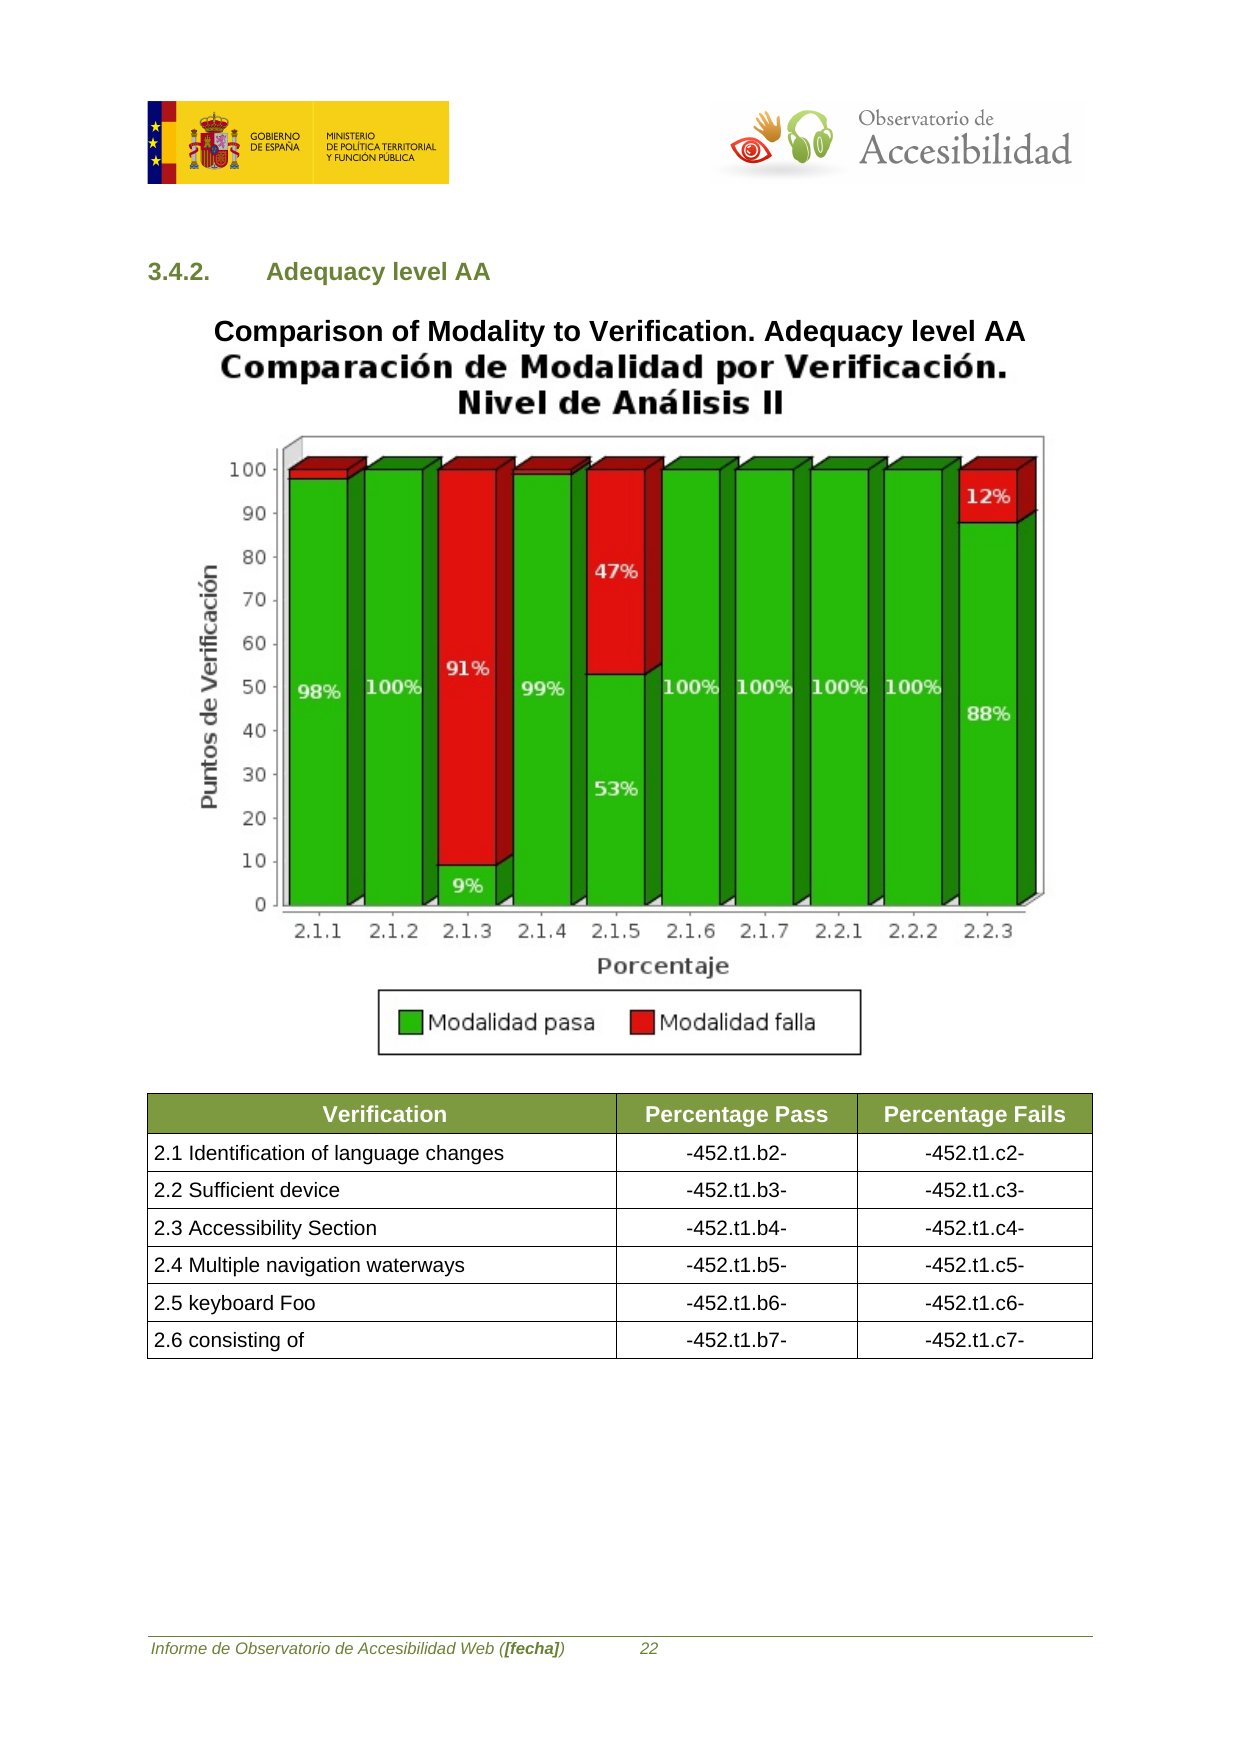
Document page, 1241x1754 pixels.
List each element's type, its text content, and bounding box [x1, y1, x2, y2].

table_header Verification [148, 1094, 616, 1133]
table_cell 2.4 Multiple navigation waterways [148, 1247, 616, 1283]
table_cell 2.1 Identification of language changes [148, 1134, 616, 1171]
table_cell 2.6 consisting of [148, 1322, 616, 1358]
table_cell -452.t1.b6- [617, 1284, 857, 1321]
table_cell -452.t1.c6- [858, 1284, 1092, 1321]
table_cell 2.3 Accessibility Section [148, 1209, 616, 1246]
picture [178, 347, 1062, 1057]
table_cell -452.t1.c5- [858, 1247, 1092, 1283]
table_cell -452.t1.b3- [617, 1172, 857, 1208]
text Comparison of Modality to Verification. Adequacy level AA [148, 314, 1092, 347]
table_cell -452.t1.c2- [858, 1134, 1092, 1171]
table_cell -452.t1.b2- [617, 1134, 857, 1171]
table_header Percentage Pass [617, 1094, 857, 1133]
table_cell -452.t1.b7- [617, 1322, 857, 1358]
table_cell 2.5 keyboard Foo [148, 1284, 616, 1321]
table_cell -452.t1.b5- [617, 1247, 857, 1283]
picture [710, 101, 1086, 184]
table_cell -452.t1.b4- [617, 1209, 857, 1246]
table_cell -452.t1.c3- [858, 1172, 1092, 1208]
subtitle Adequacy level AA [148, 257, 1092, 286]
table_cell -452.t1.c4- [858, 1209, 1092, 1246]
picture [147, 101, 450, 184]
table_header Percentage Fails [858, 1094, 1092, 1133]
table_cell 2.2 Sufficient device [148, 1172, 616, 1208]
table_cell -452.t1.c7- [858, 1322, 1092, 1358]
